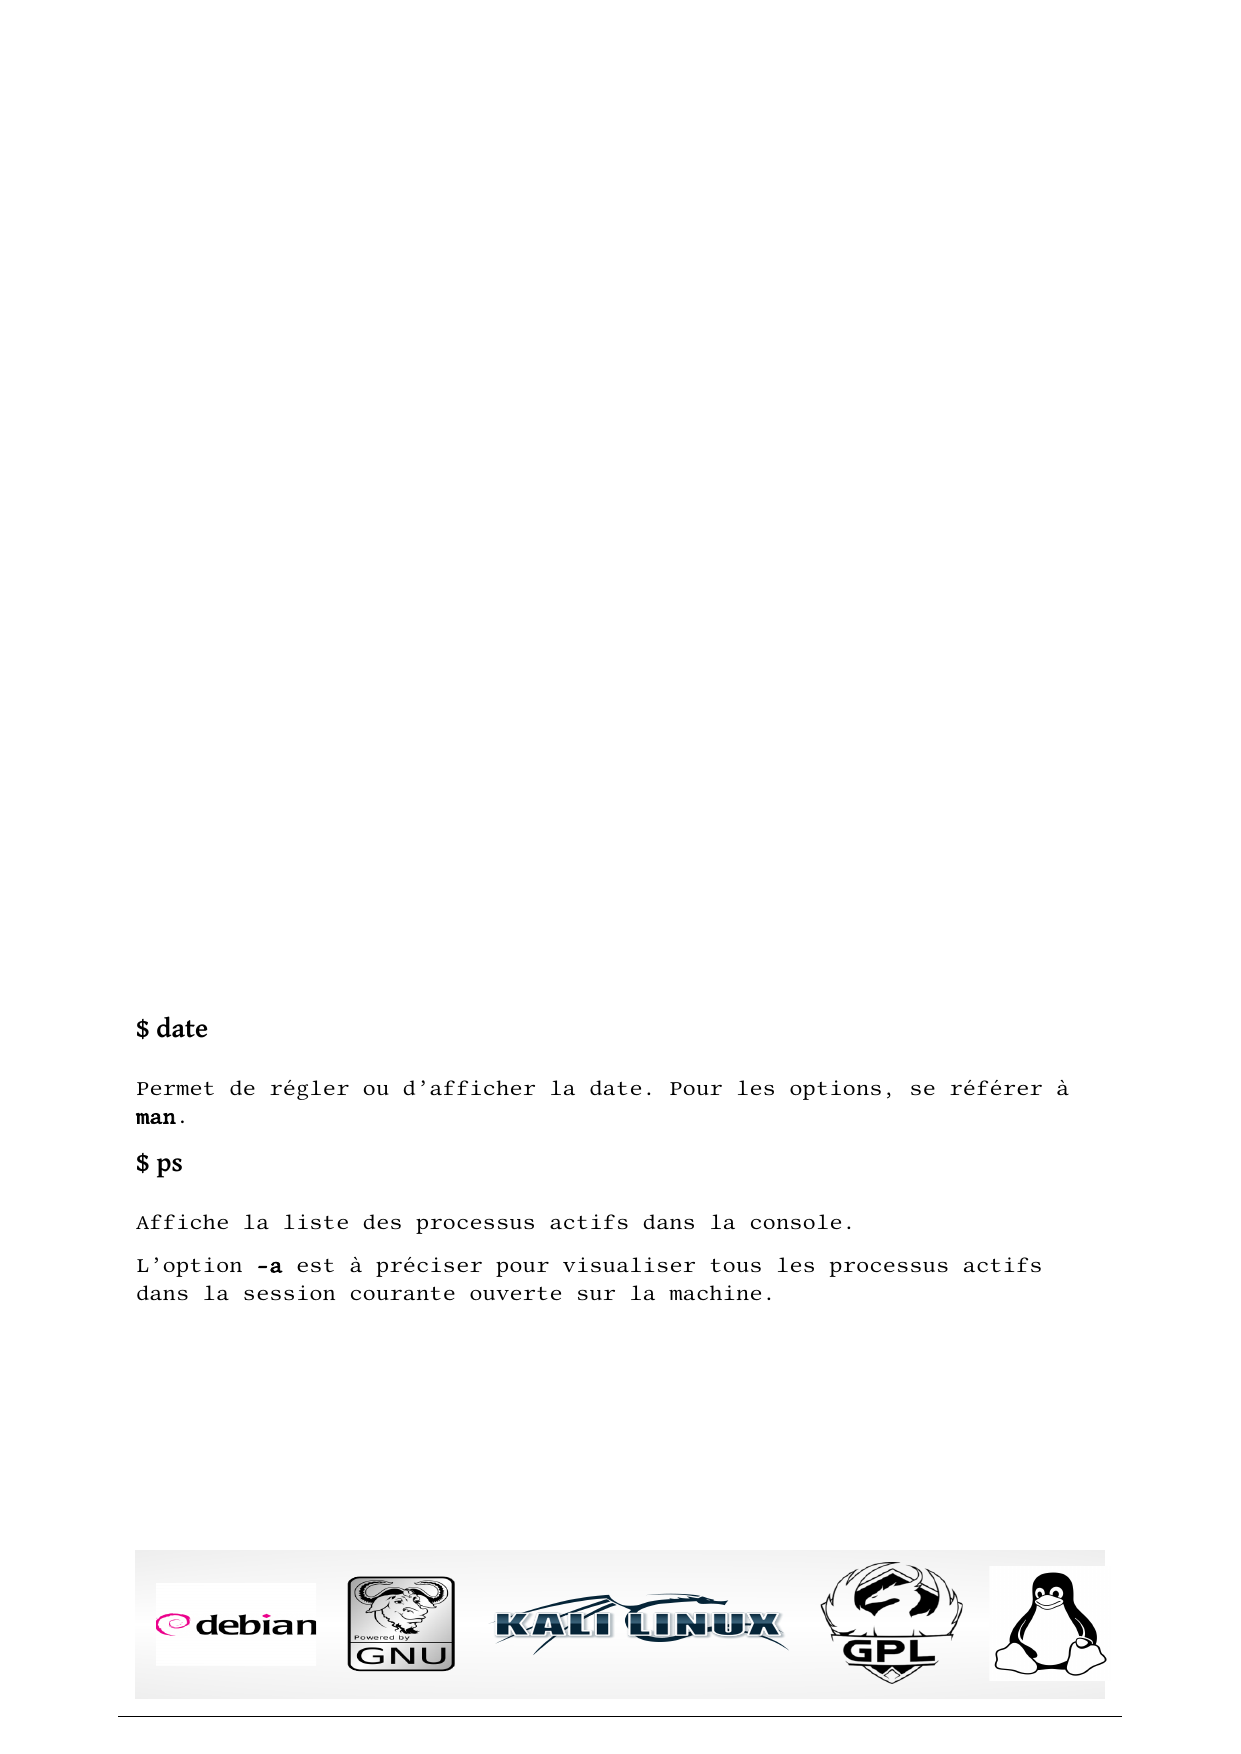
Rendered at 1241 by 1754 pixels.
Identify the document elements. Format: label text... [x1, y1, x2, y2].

text L’option -a est à préciser pour visualiser tous les processus actifs dans la session courante ouverte sur la machine. [136, 1254, 1104, 1306]
text Permet de régler ou d’afficher la date. Pour les options, se référer à man. [136, 1076, 1104, 1129]
text $ ps [136, 1148, 1104, 1179]
picture [820, 1562, 963, 1684]
picture [156, 1583, 317, 1666]
picture [476, 1579, 799, 1670]
picture [989, 1566, 1112, 1681]
text Affiche la liste des processus actifs dans la console. [136, 1211, 1104, 1234]
text $ date [136, 1014, 1104, 1045]
picture [341, 1573, 460, 1674]
